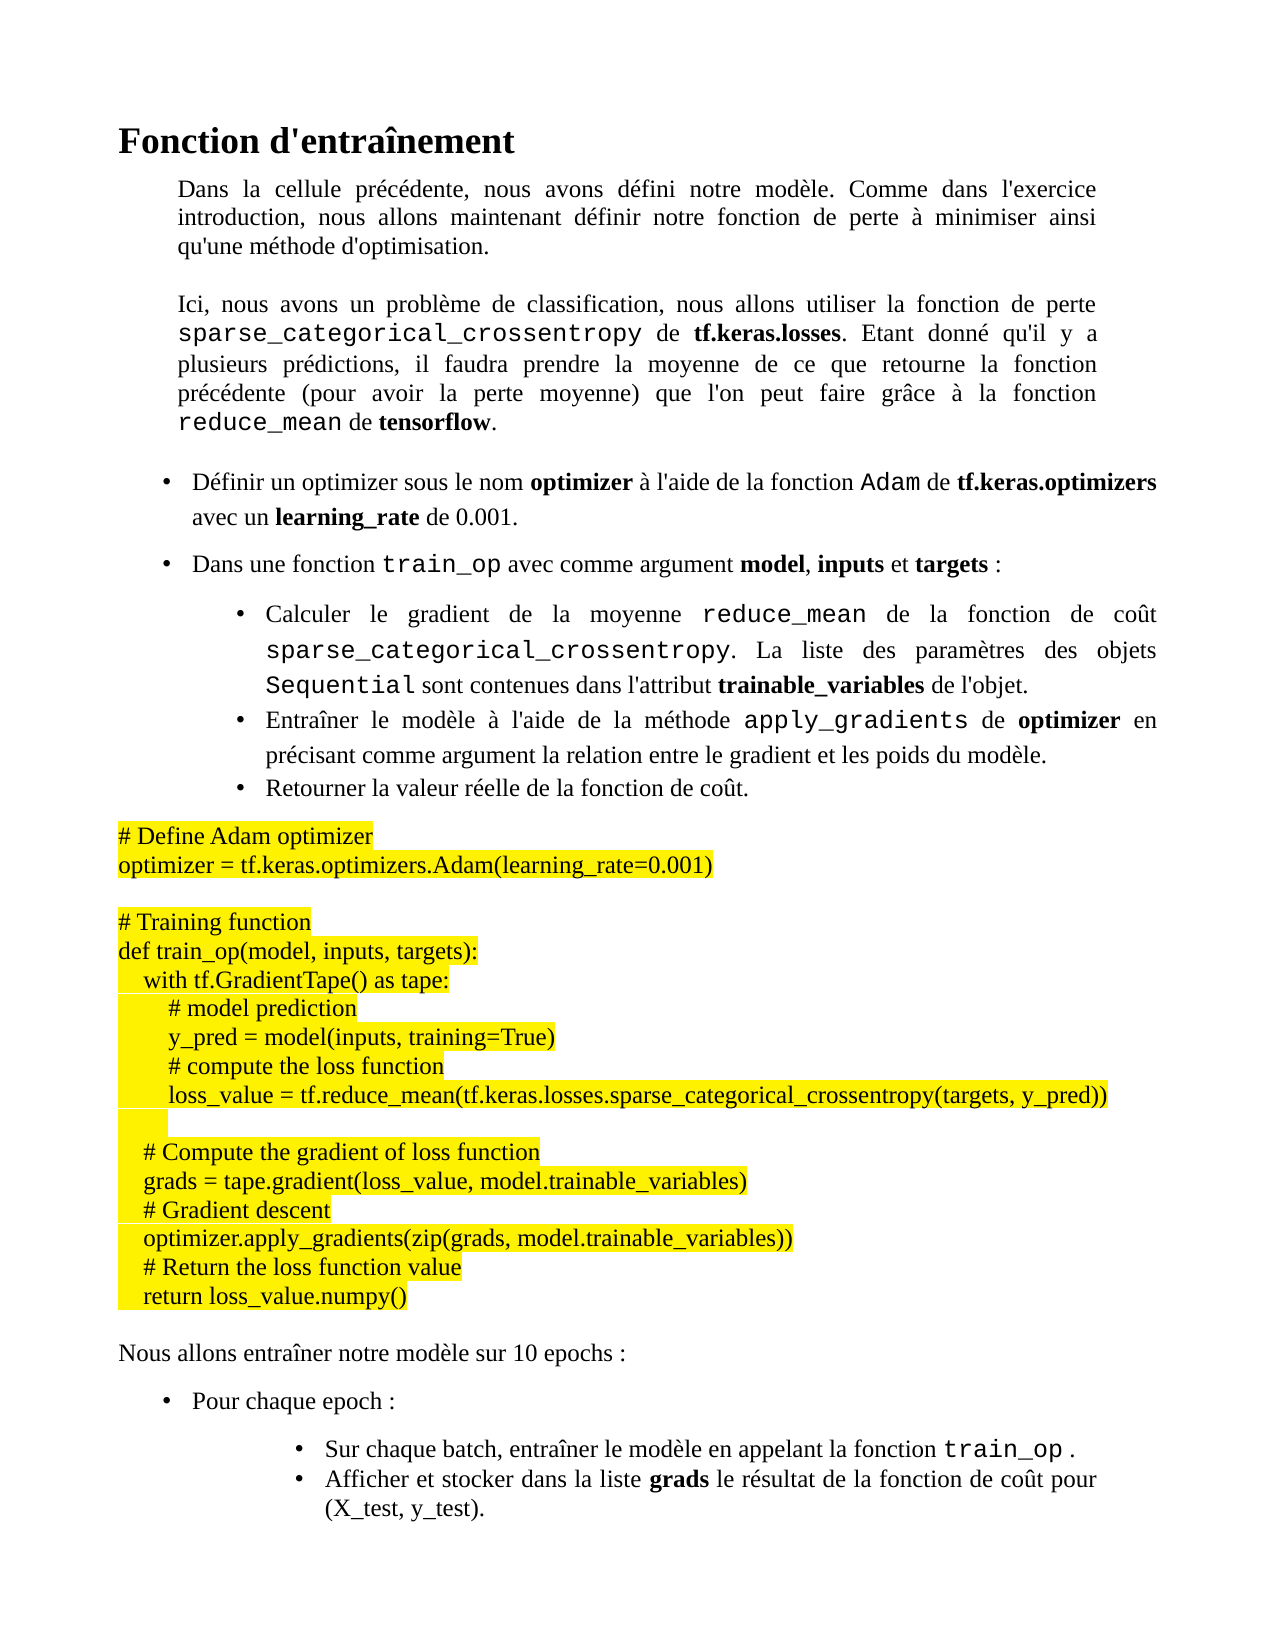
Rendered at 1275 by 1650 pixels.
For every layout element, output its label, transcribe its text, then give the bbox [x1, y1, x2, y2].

text y_pred = model(inputs, training=True) [118, 1022, 1157, 1051]
text Nous allons entraîner notre modèle sur 10 epochs : [118, 1338, 1157, 1367]
text # Compute the gradient of loss function [118, 1137, 1157, 1166]
list Entraîner le modèle à l'aide de la méthode apply_gradients de optimizer en précisant comme argument la relation entre le gradient et les poids du modèle. [236, 705, 1157, 769]
text return loss_value.numpy() [118, 1281, 1157, 1310]
text optimizer.apply_gradients(zip(grads, model.trainable_variables)) [118, 1223, 1157, 1252]
list Définir un optimizer sous le nom optimizer à l'aide de la fonction Adam de tf.keras.optimizers avec un learning_rate de 0.001. [162, 467, 1157, 531]
text Ici, nous avons un problème de classification, nous allons utiliser la fonction de perte sparse_categorical_crossentropy de tf.keras.losses. Etant donné qu'il y a plusieurs prédictions, il faudra prendre la moyenne de ce que retourne la fonction précédente (pour avoir la perte moyenne) que l'on peut faire grâce à la fonction reduce_mean de tensorflow. [177, 289, 1098, 437]
text with tf.GradientTape() as tape: [118, 965, 1157, 993]
text # Training function [118, 907, 1157, 936]
list Calculer le gradient de la moyenne reduce_mean de la fonction de coût sparse_categorical_crossentropy. La liste des paramètres des objets Sequential sont contenues dans l'attribut trainable_variables de l'objet. [236, 599, 1157, 701]
text # Return the loss function value [118, 1252, 1157, 1281]
list Afficher et stocker dans la liste grads le résultat de la fonction de coût pour (X_test, y_test). [295, 1464, 1098, 1522]
text optimizer = tf.keras.optimizers.Adam(learning_rate=0.001) [118, 850, 1157, 878]
list Pour chaque epoch : [162, 1386, 1157, 1415]
text # compute the loss function [118, 1051, 1157, 1080]
text def train_op(model, inputs, targets): [118, 936, 1157, 965]
list Dans une fonction train_op avec comme argument model, inputs et targets : [162, 549, 1157, 580]
text loss_value = tf.reduce_mean(tf.keras.losses.sparse_categorical_crossentropy(targets, y_pred)) [118, 1080, 1157, 1108]
subtitle Fonction d'entraînement [118, 118, 1157, 161]
list Sur chaque batch, entraîner le modèle en appelant la fonction train_op . [295, 1434, 1098, 1464]
text Dans la cellule précédente, nous avons défini notre modèle. Comme dans l'exercice introduction, nous allons maintenant définir notre fonction de perte à minimiser ainsi qu'une méthode d'optimisation. [177, 174, 1098, 260]
text # Gradient descent [118, 1195, 1157, 1223]
list Retourner la valeur réelle de la fonction de coût. [236, 773, 1157, 802]
text # Define Adam optimizer [118, 821, 1157, 850]
text grads = tape.gradient(loss_value, model.trainable_variables) [118, 1166, 1157, 1195]
text # model prediction [118, 993, 1157, 1022]
